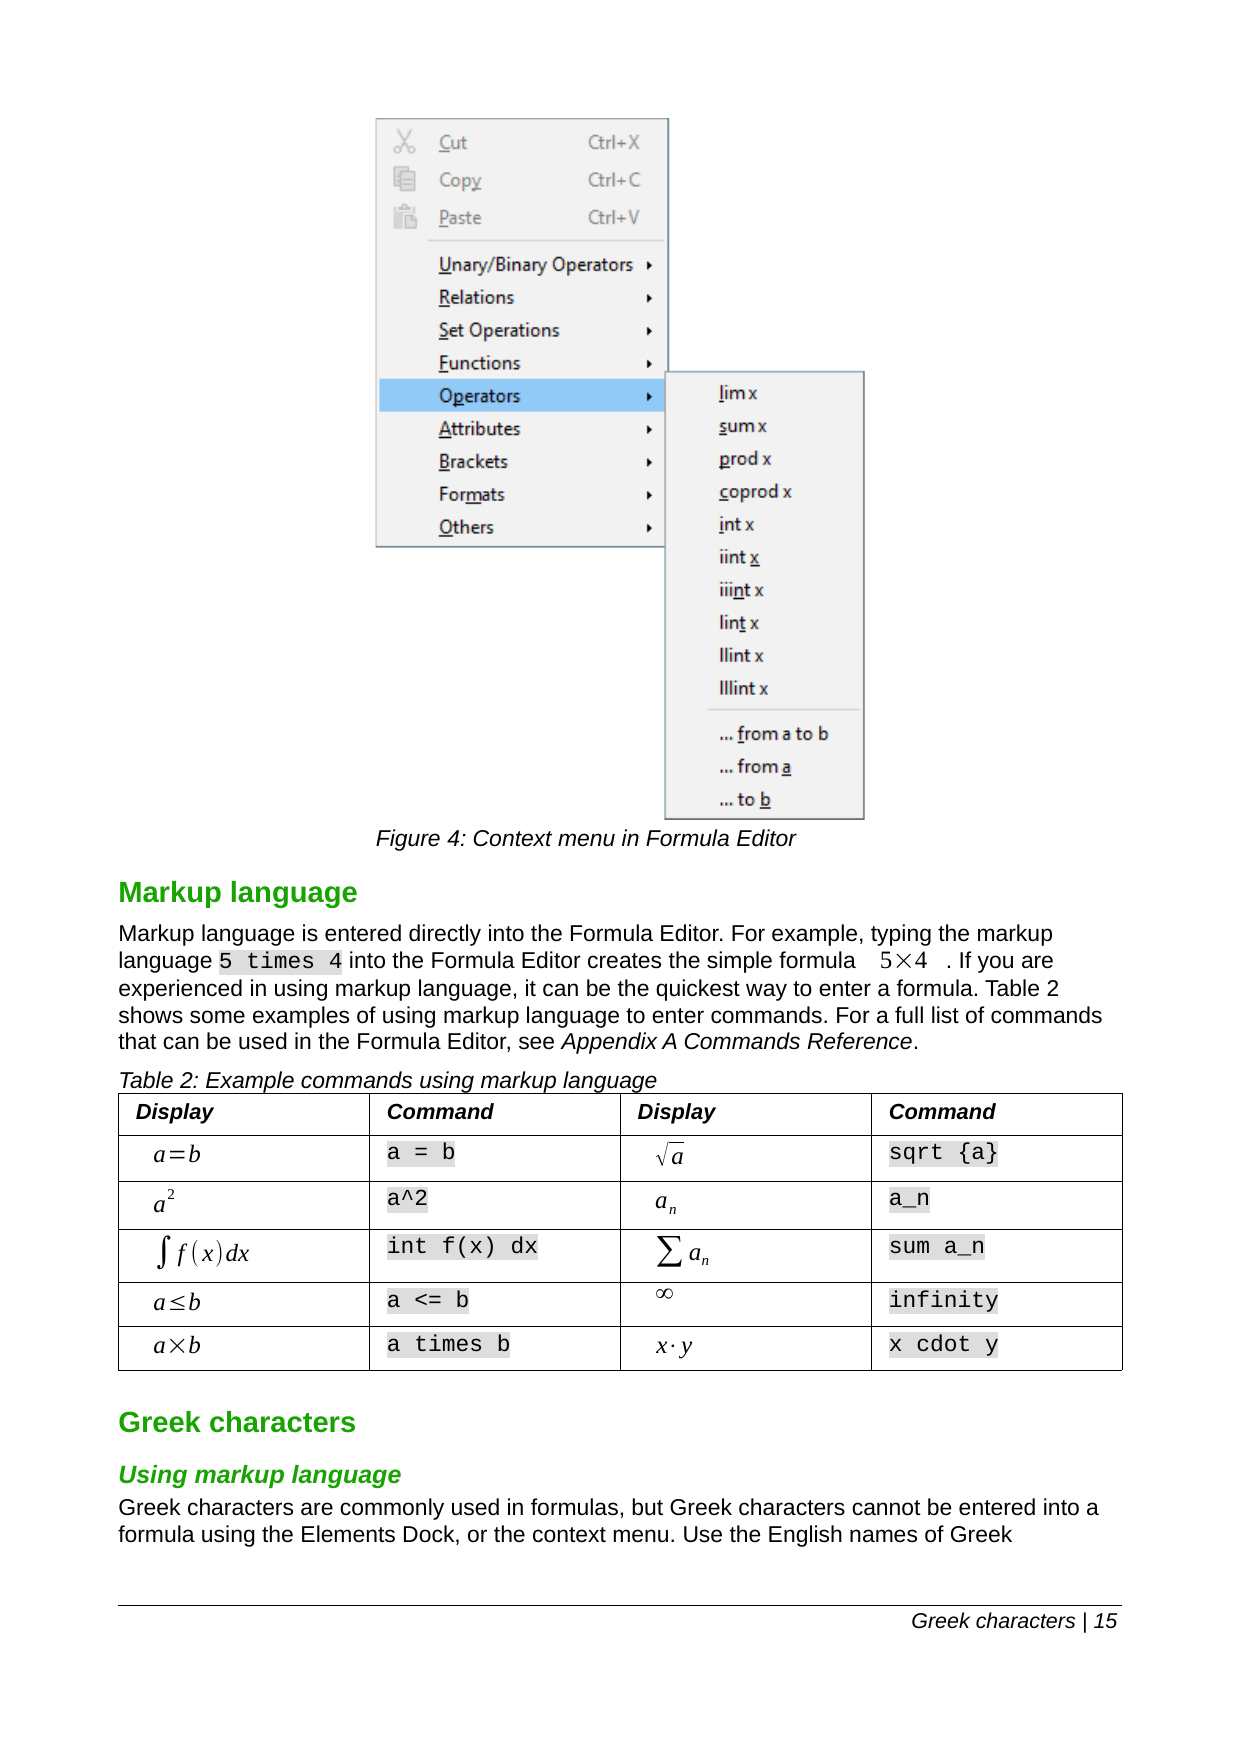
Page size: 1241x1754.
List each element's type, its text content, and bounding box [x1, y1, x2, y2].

table_cell [119, 1182, 369, 1228]
table_cell [621, 1182, 871, 1228]
picture [375, 118, 865, 820]
table_cell [119, 1136, 369, 1181]
table_cell a^2 [370, 1182, 620, 1228]
text Markup language is entered directly into the Formula Editor. For example, typing the markup language 5 times 4 into the Formula Editor creates the simple formula . If you are experienced in using markup language, it can be the quickest way to enter a formula. Table 2 shows some examples of using markup language to enter commands. For a full list of commands that can be used in the Formula Editor, see Appendix A Commands Reference. [118, 920, 1122, 1054]
table_header Display [119, 1094, 369, 1135]
table_cell a_n [872, 1182, 1122, 1228]
table_cell [119, 1230, 369, 1282]
table_cell a <= b [370, 1283, 620, 1326]
subtitle Markup language [118, 874, 1122, 908]
table_cell [621, 1136, 871, 1181]
table_cell x cdot y [872, 1327, 1122, 1370]
table_cell a = b [370, 1136, 620, 1181]
table_cell [119, 1283, 369, 1326]
table_cell [119, 1327, 369, 1370]
subtitle Greek characters [118, 1406, 1122, 1439]
table_cell [621, 1230, 871, 1282]
text Table 2: Example commands using markup language [118, 1067, 1122, 1093]
subtitle Using markup language [118, 1460, 1122, 1488]
table_cell [621, 1327, 871, 1370]
table_cell a times b [370, 1327, 620, 1370]
table_header Display [621, 1094, 871, 1135]
table_header Command [872, 1094, 1122, 1135]
table_cell int f(x) dx [370, 1230, 620, 1282]
text Figure 4: Context menu in Formula Editor [376, 820, 864, 851]
text Greek characters are commonly used in formulas, but Greek characters cannot be entered into a formula using the Elements Dock, or the context menu. Use the English names of Greek [118, 1494, 1122, 1547]
table_header Command [370, 1094, 620, 1135]
table_cell sqrt {a} [872, 1136, 1122, 1181]
table_cell [621, 1283, 871, 1326]
table_cell infinity [872, 1283, 1122, 1326]
table_cell sum a_n [872, 1230, 1122, 1282]
